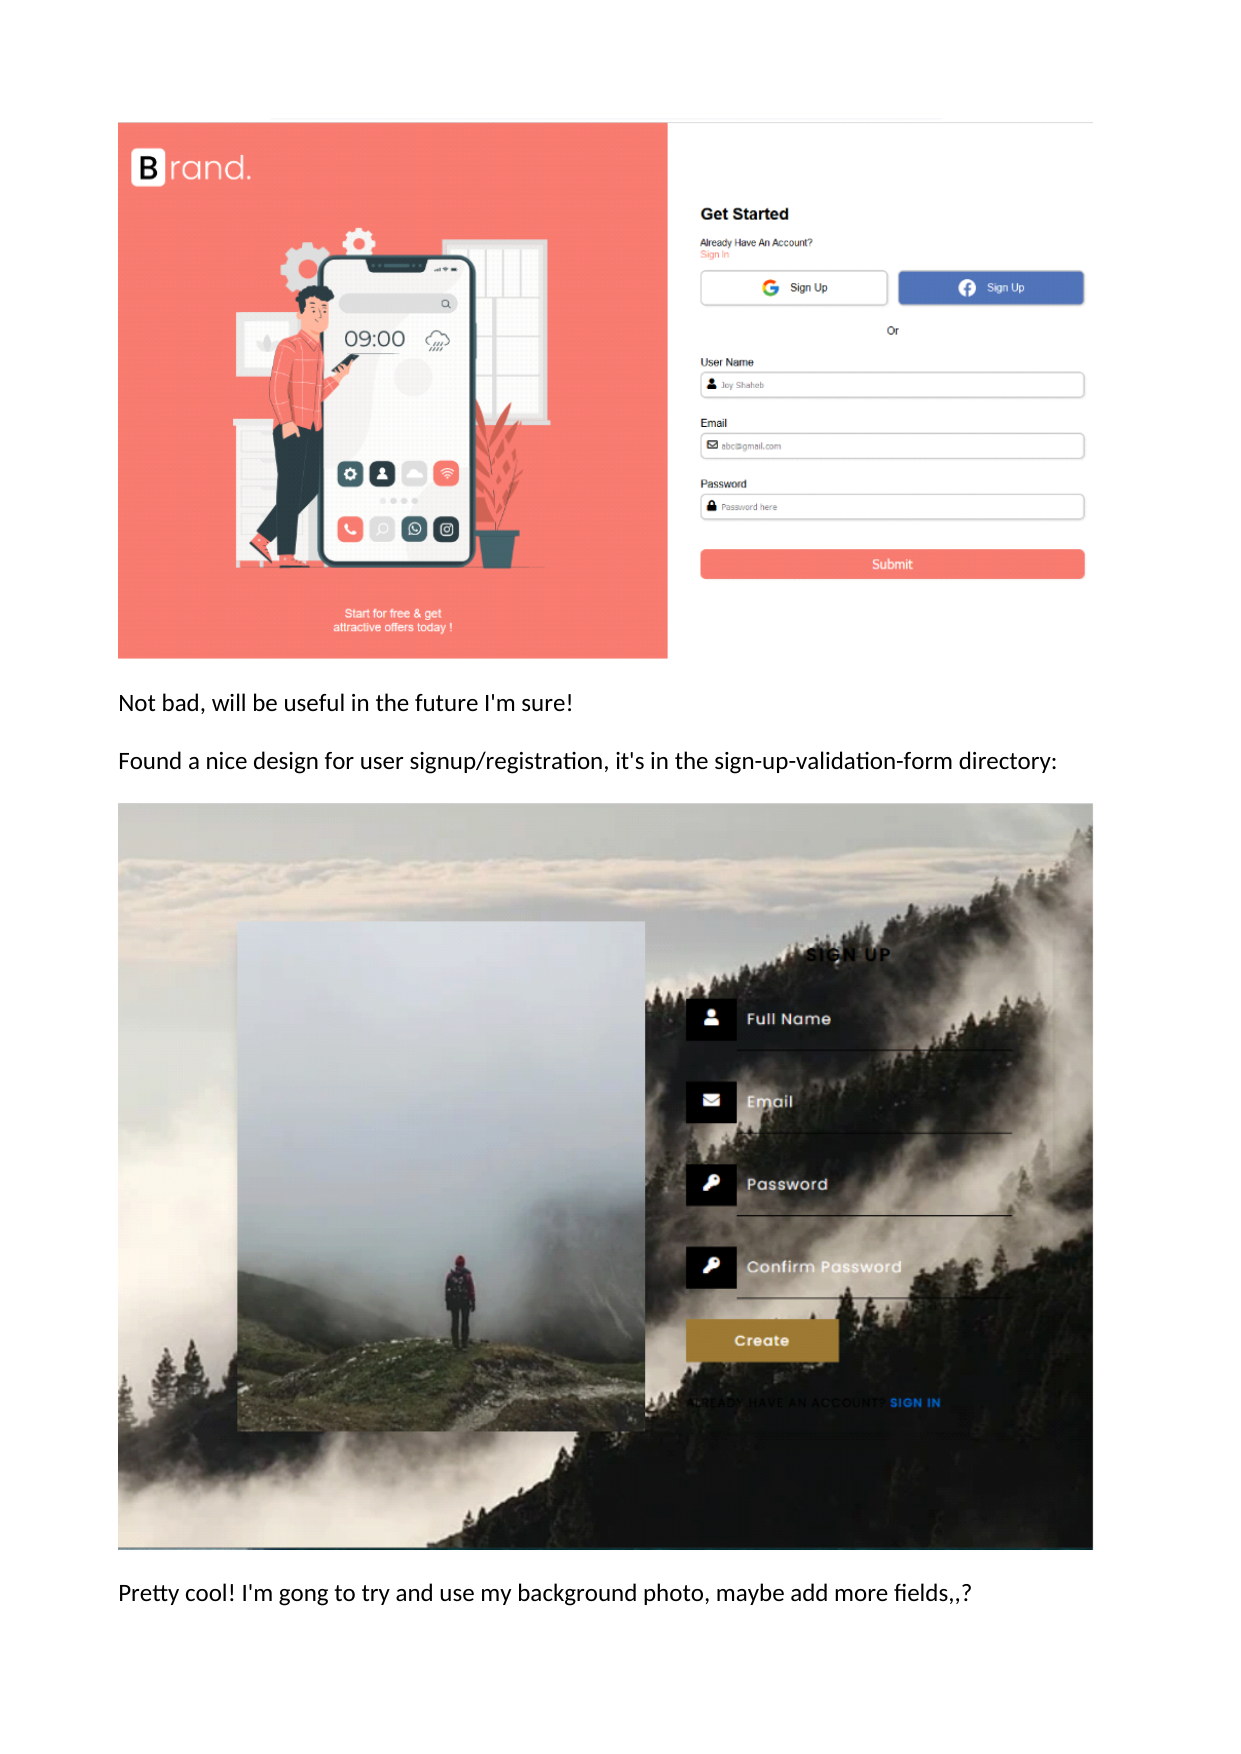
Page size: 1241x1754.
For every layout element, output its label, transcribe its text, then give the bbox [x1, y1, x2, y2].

text Pretty cool! I'm gong to try and use my background photo, maybe add more fields,,? [118, 1577, 1122, 1608]
text Not bad, will be useful in the future I'm sure! [118, 687, 1122, 717]
text Found a nice design for user signup/registration, it's in the sign-up-validation-form directory: [118, 745, 1122, 776]
